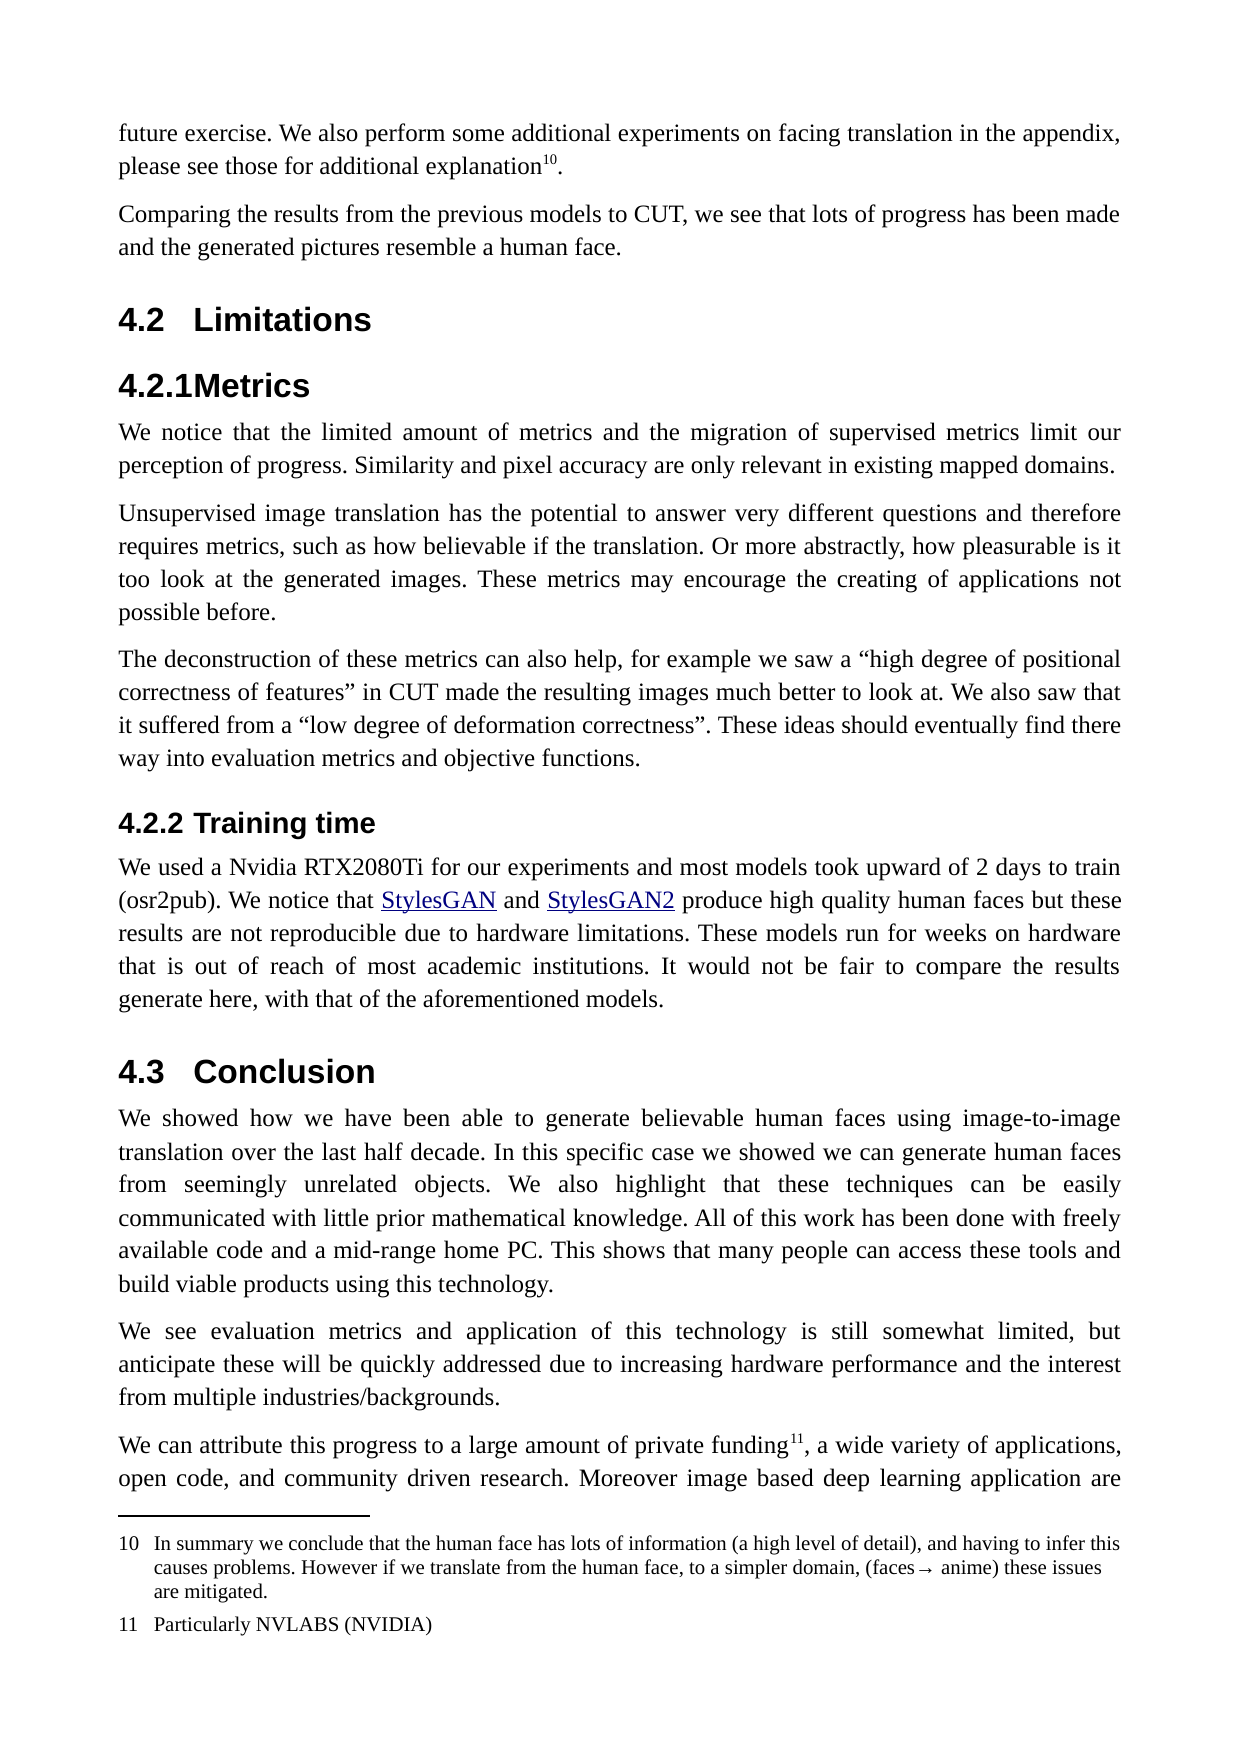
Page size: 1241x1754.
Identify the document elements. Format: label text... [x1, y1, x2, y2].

text Comparing the results from the previous models to CUT, we see that lots of progress has been made and the generated pictures resemble a human face. [118, 199, 1122, 261]
text future exercise. We also perform some additional experiments on facing translation in the appendix, please see those for additional explanation. [118, 118, 1122, 180]
subtitle Training time [118, 806, 1122, 839]
text The deconstruction of these metrics can also help, for example we saw a “high degree of positional correctness of features” in CUT made the resulting images much better to look at. We also saw that it suffered from a “low degree of deformation correctness”. These ideas should eventually find there way into evaluation metrics and objective functions. [118, 644, 1122, 772]
subtitle Conclusion [118, 1052, 1122, 1091]
text We notice that the limited amount of metrics and the migration of supervised metrics limit our perception of progress. Similarity and pixel accuracy are only relevant in existing mapped domains. [118, 417, 1122, 479]
text We can attribute this progress to a large amount of private funding, a wide variety of applications, open code, and community driven research. Moreover image based deep learning application are [118, 1430, 1122, 1492]
text Unsupervised image translation has the potential to answer very different questions and therefore requires metrics, such as how believable if the translation. Or more abstractly, how pleasurable is it too look at the generated images. These metrics may encourage the creating of applications not possible before. [118, 498, 1122, 626]
subtitle Limitations [118, 300, 1122, 339]
text In summary we conclude that the human face has lots of information (a high level of detail), and having to infer this causes problems. However if we translate from the human face, to a simpler domain, (faces→ anime) these issues are mitigated. [118, 1531, 1122, 1603]
text We see evaluation metrics and application of this technology is still somewhat limited, but anticipate these will be quickly addressed due to increasing hardware performance and the interest from multiple industries/backgrounds. [118, 1316, 1122, 1411]
text We showed how we have been able to generate believable human faces using image-to-image translation over the last half decade. In this specific case we showed we can generate human faces from seemingly unrelated objects. We also highlight that these techniques can be easily communicated with little prior mathematical knowledge. All of this work has been done with freely available code and a mid-range home PC. This shows that many people can access these tools and build viable products using this technology. [118, 1103, 1122, 1297]
text We used a Nvidia RTX2080Ti for our experiments and most models took upward of 2 days to train (osr2pub). We notice that StylesGAN and StylesGAN2 produce high quality human faces but these results are not reproducible due to hardware limitations. These models run for weeks on hardware that is out of reach of most academic institutions. It would not be fair to compare the results generate here, with that of the aforementioned models. [118, 852, 1122, 1013]
subtitle Metrics [118, 366, 1122, 404]
text Particularly NVLABS (NVIDIA) [118, 1612, 1122, 1636]
